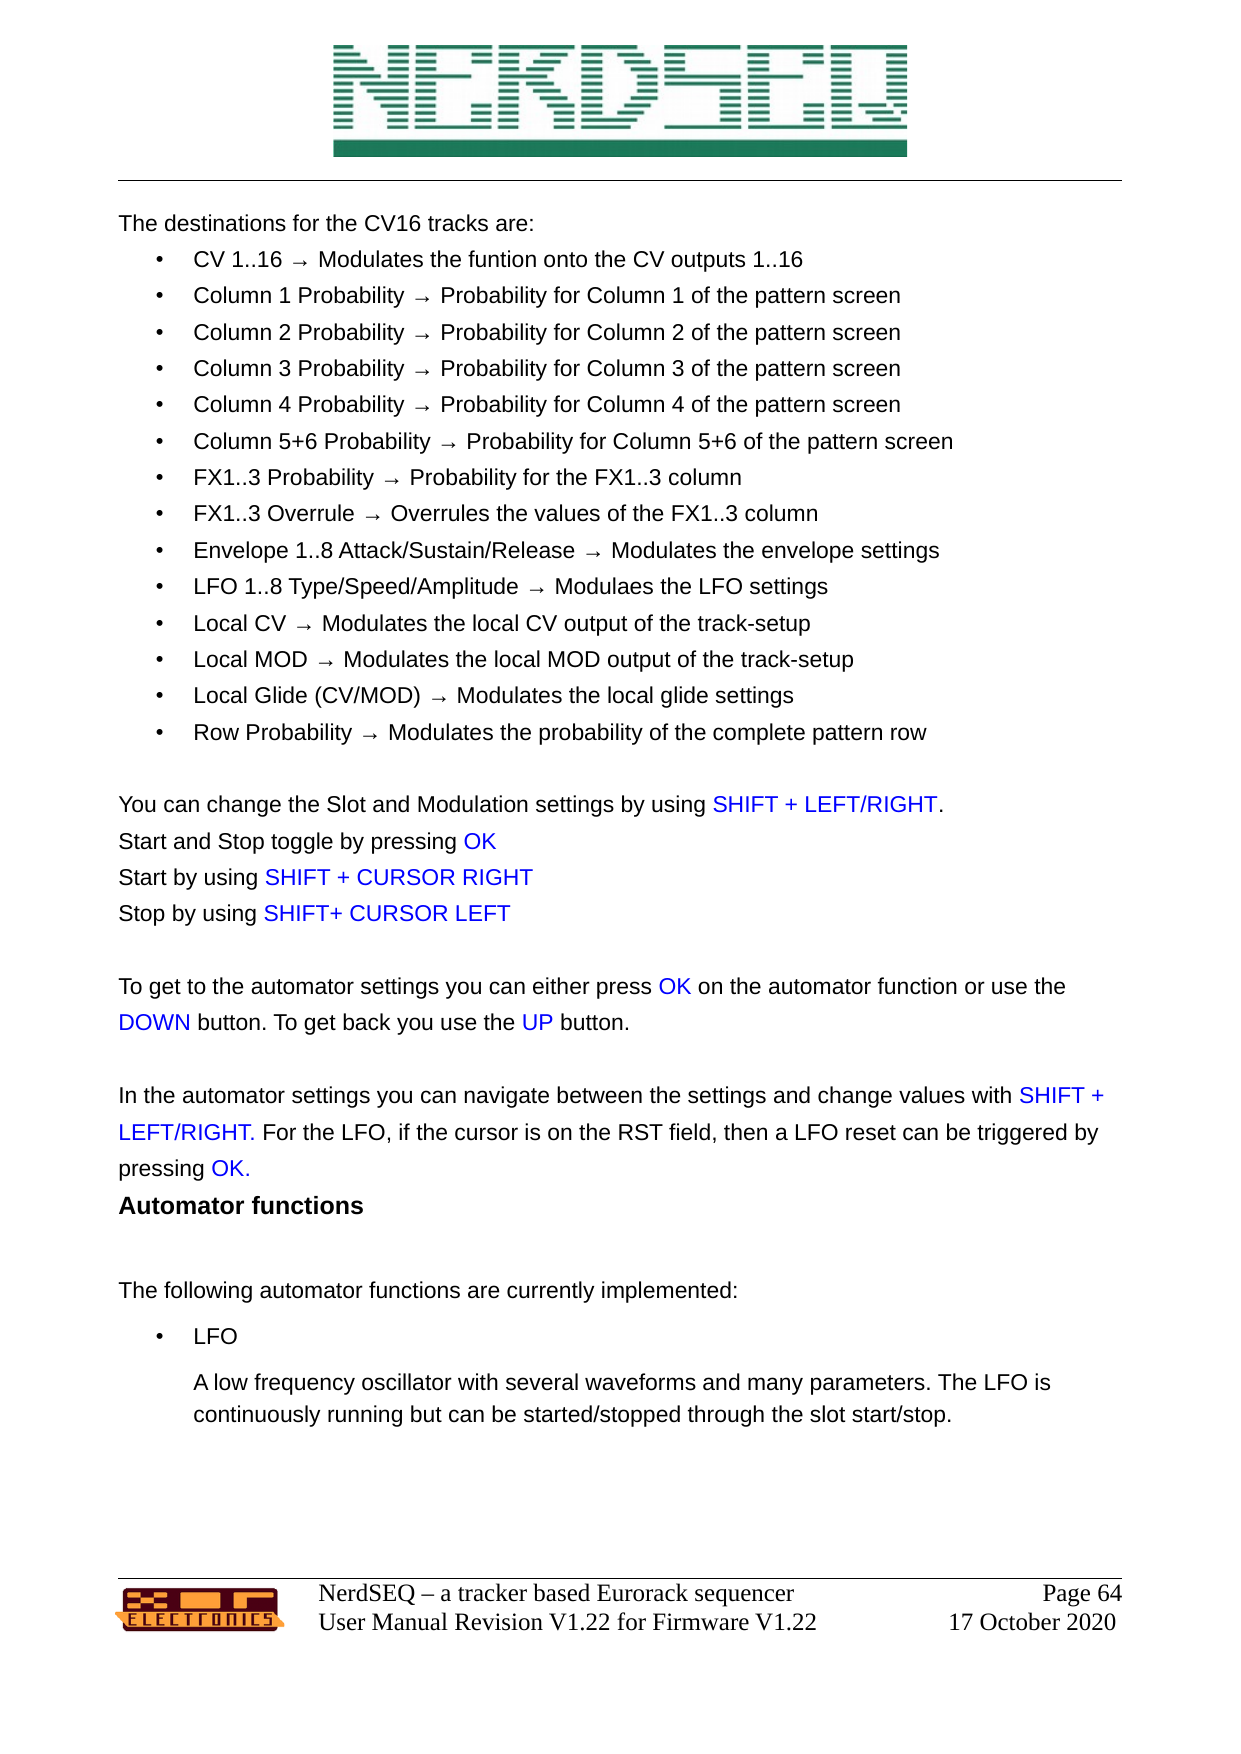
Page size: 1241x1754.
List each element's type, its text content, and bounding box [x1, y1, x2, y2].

list Local Glide (CV/MOD) → Modulates the local glide settings [156, 682, 1122, 708]
list FX1..3 Overrule → Overrules the values of the FX1..3 column [156, 500, 1122, 527]
text The destinations for the CV16 tracks are: [118, 209, 1122, 236]
list FX1..3 Probability → Probability for the FX1..3 column [156, 464, 1122, 490]
list Column 5+6 Probability → Probability for Column 5+6 of the pattern screen [156, 428, 1122, 454]
text The following automator functions are currently implemented: [118, 1277, 1122, 1303]
list CV 1..16 → Modulates the funtion onto the CV outputs 1..16 [156, 246, 1122, 272]
text Stop by using SHIFT+ CURSOR LEFT [118, 900, 1122, 927]
text To get to the automator settings you can either press OK on the automator function or use the DOWN button. To get back you use the UP button. [118, 973, 1122, 1036]
text In the automator settings you can navigate between the settings and change values with SHIFT + LEFT/RIGHT. For the LFO, if the cursor is on the RST field, then a LFO reset can be triggered by pressing OK. [118, 1082, 1122, 1181]
text You can change the Slot and Modulation settings by using SHIFT + LEFT/RIGHT. [118, 791, 1122, 818]
text Start by using SHIFT + CURSOR RIGHT [118, 864, 1122, 890]
list Local MOD → Modulates the local MOD output of the track-setup [156, 646, 1122, 672]
list Column 3 Probability → Probability for Column 3 of the pattern screen [156, 355, 1122, 381]
list Local CV → Modulates the local CV output of the track-setup [156, 609, 1122, 636]
list Column 1 Probability → Probability for Column 1 of the pattern screen [156, 282, 1122, 309]
text Automator functions [118, 1191, 1122, 1220]
list Envelope 1..8 Attack/Sustain/Release → Modulates the envelope settings [156, 537, 1122, 563]
text Start and Stop toggle by pressing OK [118, 828, 1122, 854]
list Column 2 Probability → Probability for Column 2 of the pattern screen [156, 319, 1122, 345]
list LFO [156, 1323, 1122, 1349]
picture [333, 45, 908, 157]
list Row Probability → Modulates the probability of the complete pattern row [156, 718, 1122, 745]
list A low frequency oscillator with several waveforms and many parameters. The LFO is continuously running but can be started/stopped through the slot start/stop. [156, 1369, 1122, 1427]
list Column 4 Probability → Probability for Column 4 of the pattern screen [156, 391, 1122, 418]
picture [115, 1584, 285, 1634]
list LFO 1..8 Type/Speed/Amplitude → Modulaes the LFO settings [156, 573, 1122, 599]
